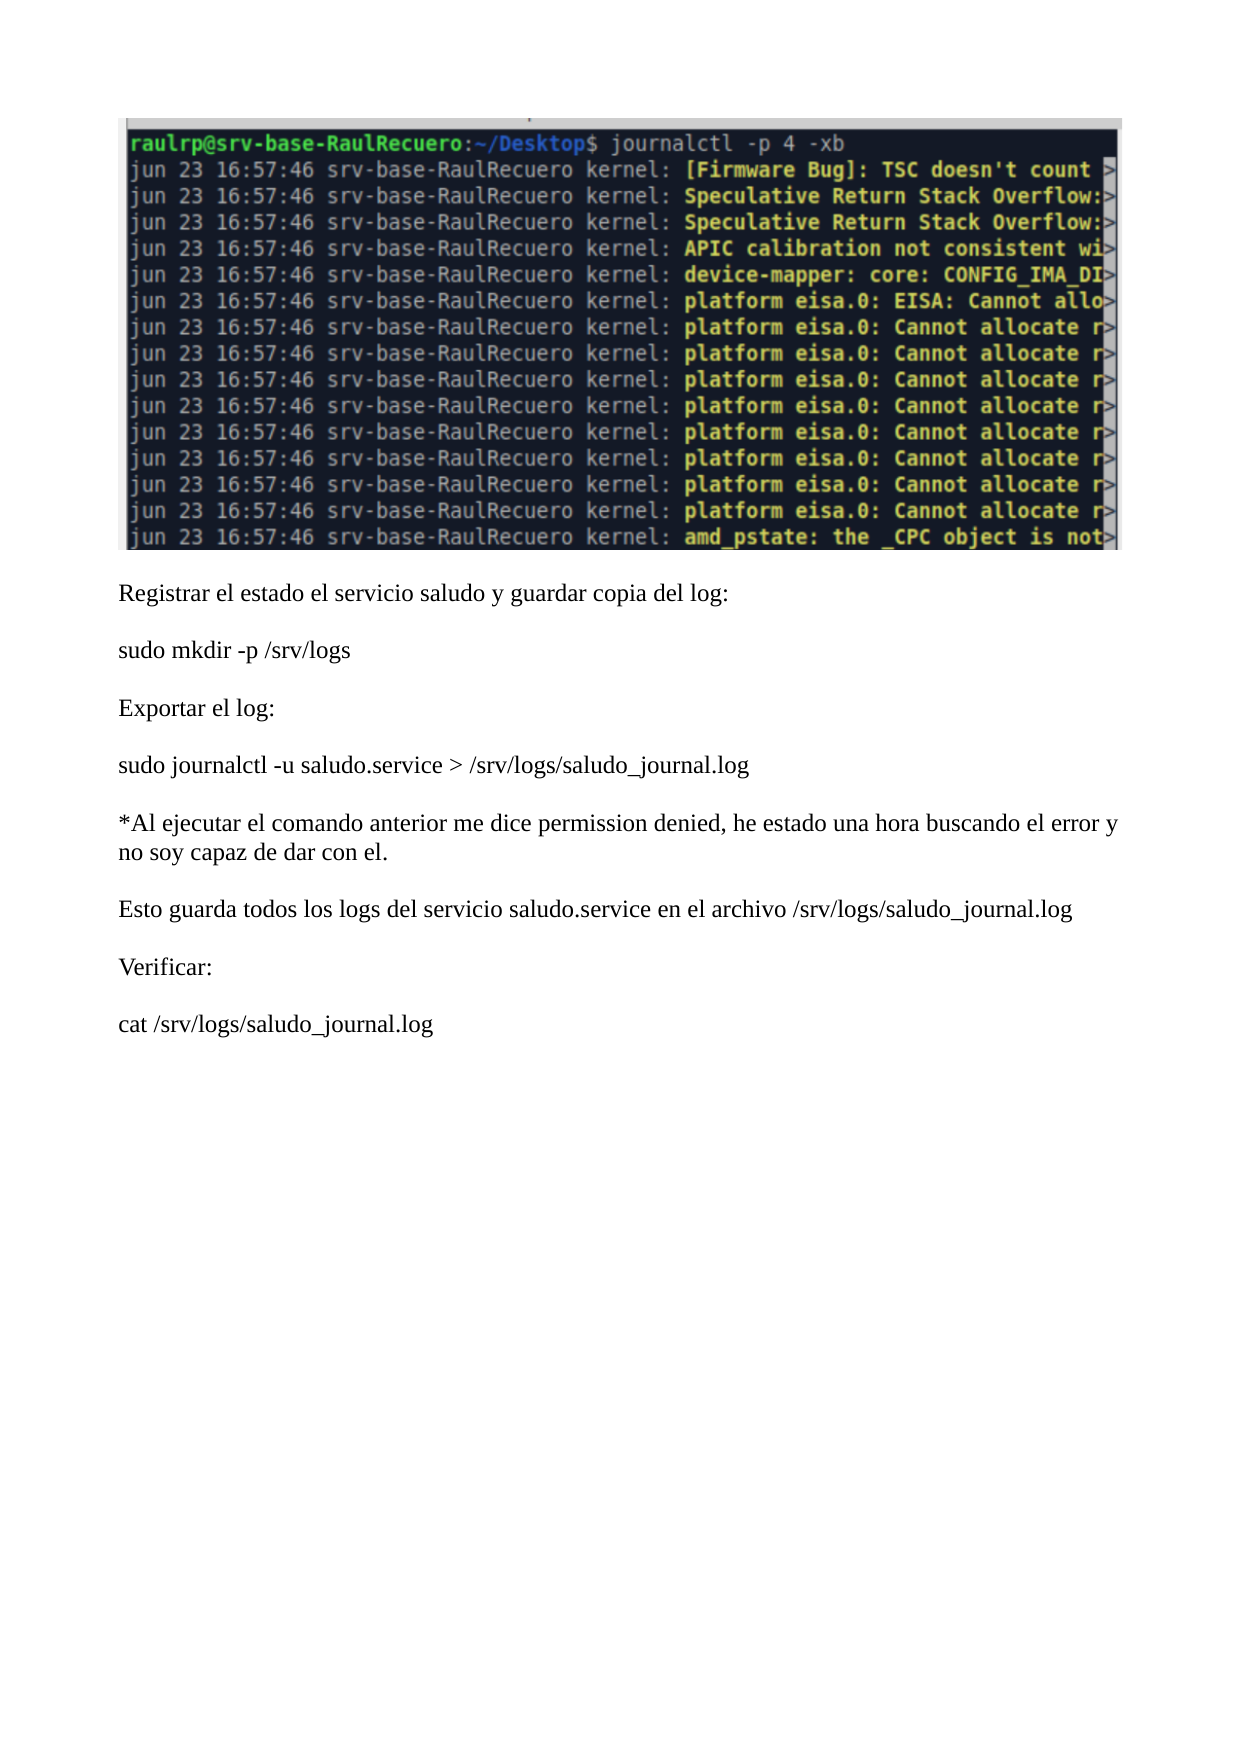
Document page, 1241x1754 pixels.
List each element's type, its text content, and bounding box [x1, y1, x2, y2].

text Esto guarda todos los logs del servicio saludo.service en el archivo /srv/logs/saludo_journal.log [118, 894, 1122, 923]
text *Al ejecutar el comando anterior me dice permission denied, he estado una hora buscando el error y no soy capaz de dar con el. [118, 808, 1122, 865]
text Exportar el log: [118, 693, 1122, 722]
text Verificar: [118, 952, 1122, 980]
text sudo journalctl -u saludo.service > /srv/logs/saludo_journal.log [118, 750, 1122, 779]
text sudo mkdir -p /srv/logs [118, 635, 1122, 664]
picture [118, 118, 1123, 550]
text Registrar el estado el servicio saludo y guardar copia del log: [118, 578, 1122, 607]
text cat /srv/logs/saludo_journal.log [118, 1009, 1122, 1038]
